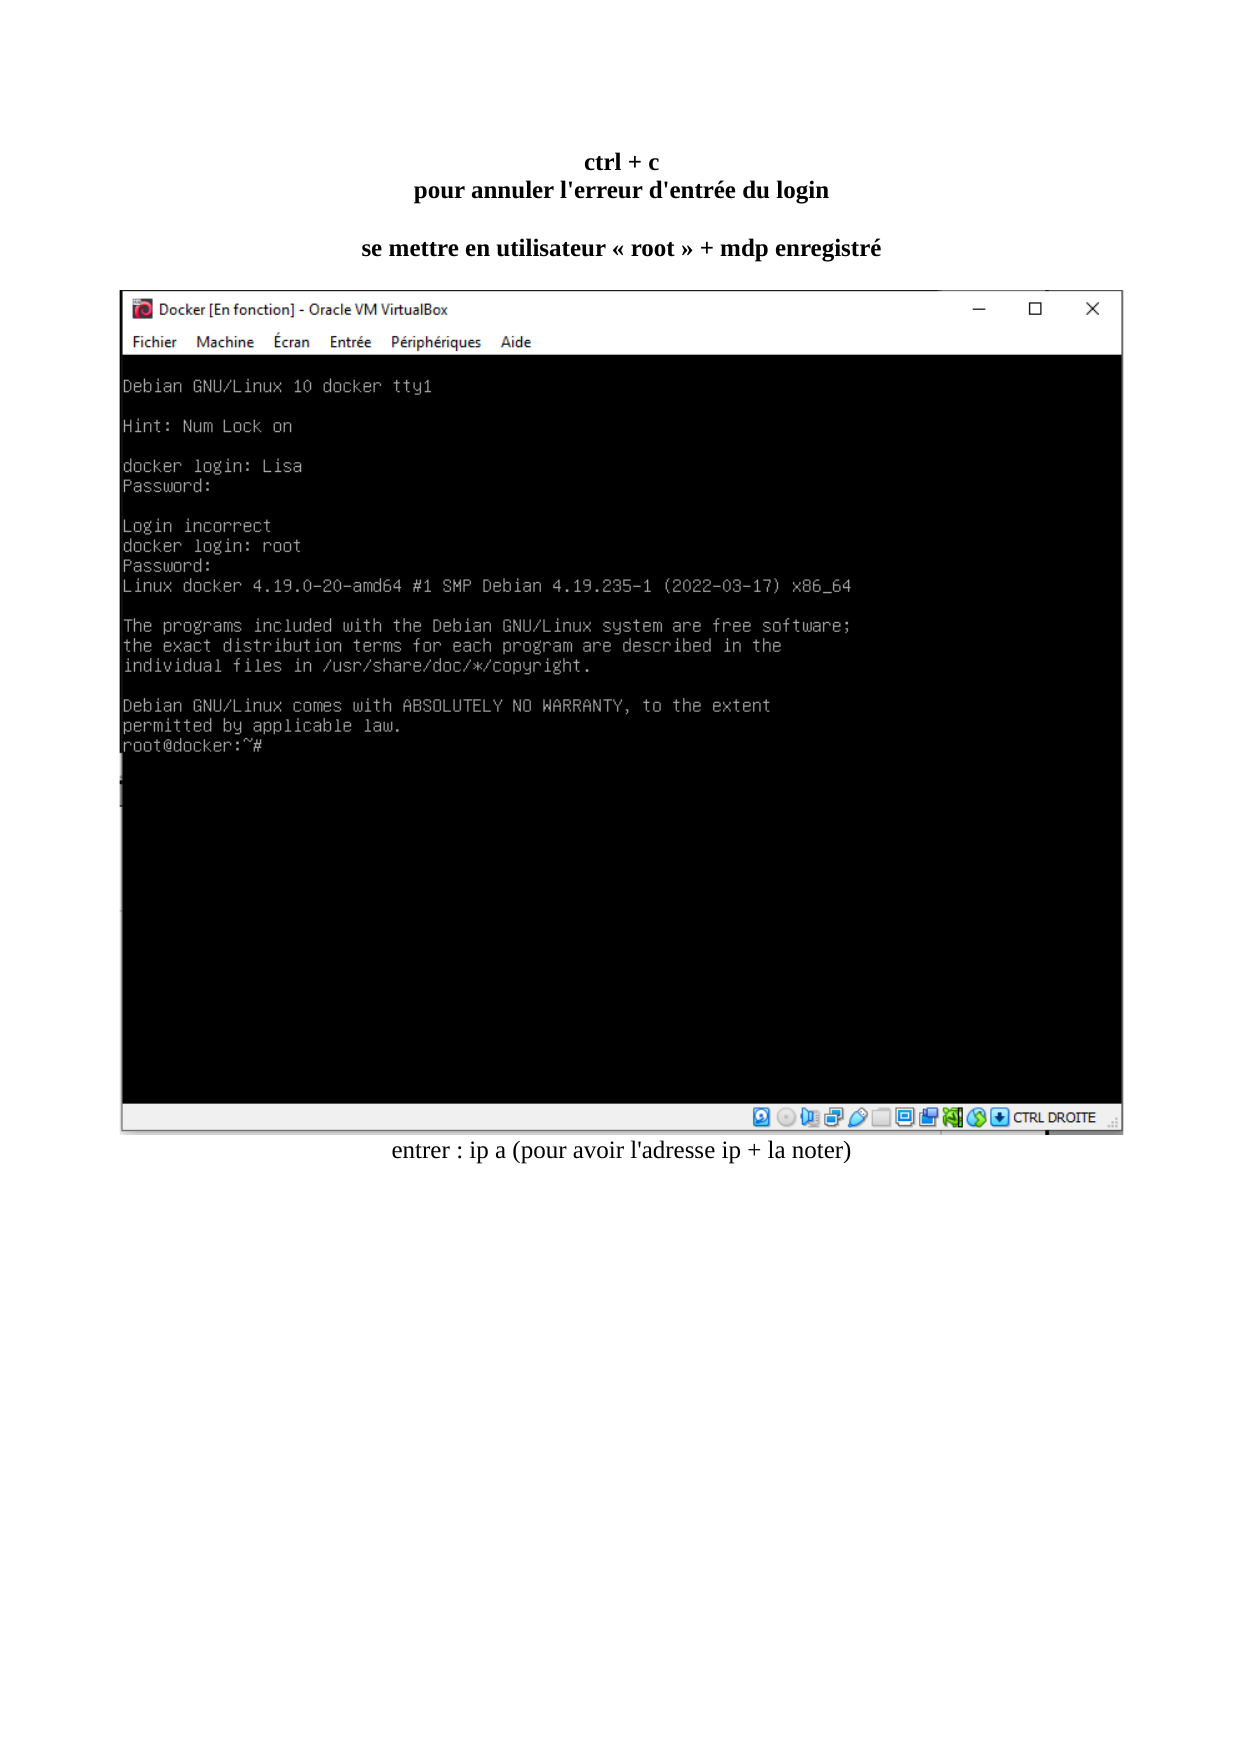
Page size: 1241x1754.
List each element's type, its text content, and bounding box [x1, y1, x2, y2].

text se mettre en utilisateur « root » + mdp enregistré [36, 233, 1207, 262]
text entrer : ip a (pour avoir l'adresse ip + la noter) [36, 906, 1207, 1164]
text ctrl + c [36, 147, 1207, 176]
picture [119, 290, 1124, 1135]
text pour annuler l'erreur d'entrée du login [36, 176, 1207, 204]
